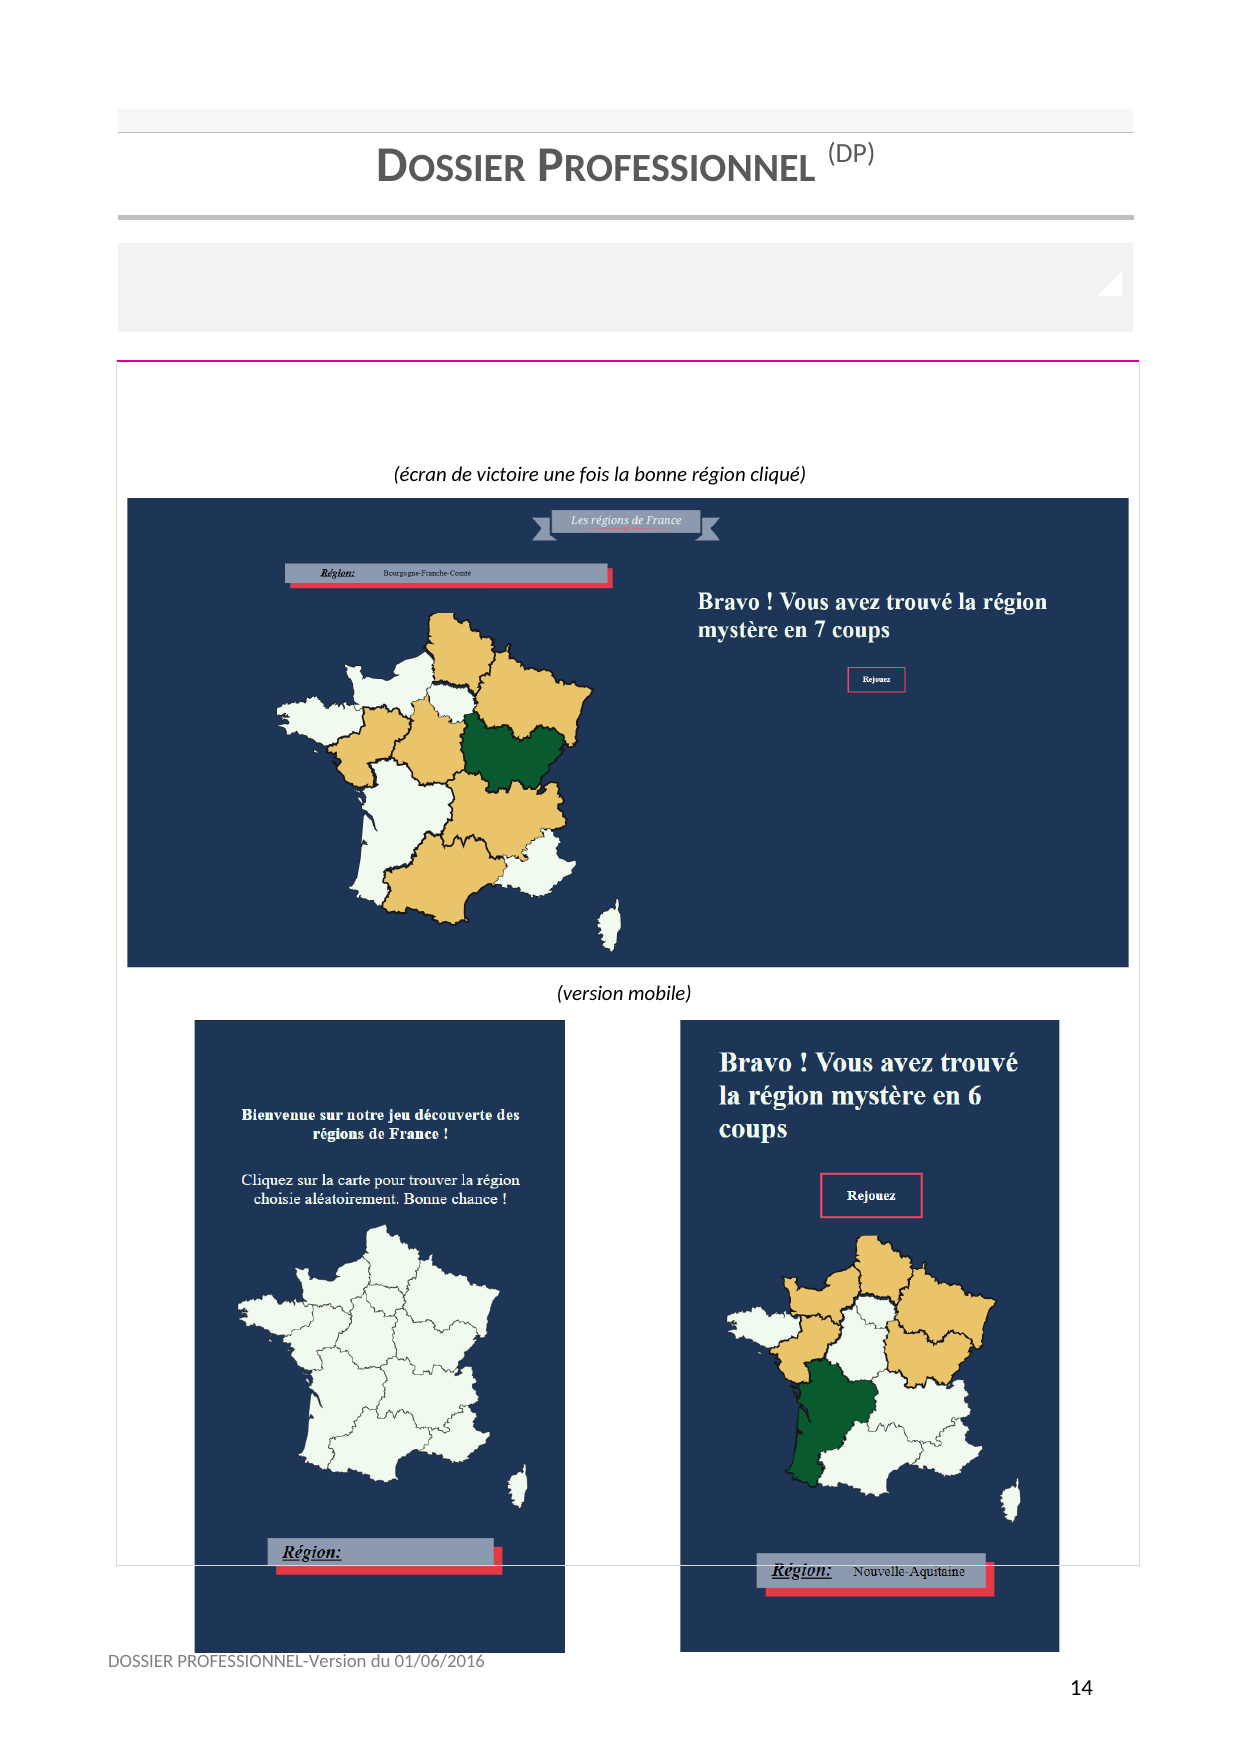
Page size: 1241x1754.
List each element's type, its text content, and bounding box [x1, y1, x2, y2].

picture [680, 1566, 1060, 1652]
table_cell (écran de victoire une fois la bonne région cliqué) (version mobile) [117, 362, 1139, 1565]
picture [194, 1566, 565, 1653]
picture [127, 498, 1129, 968]
